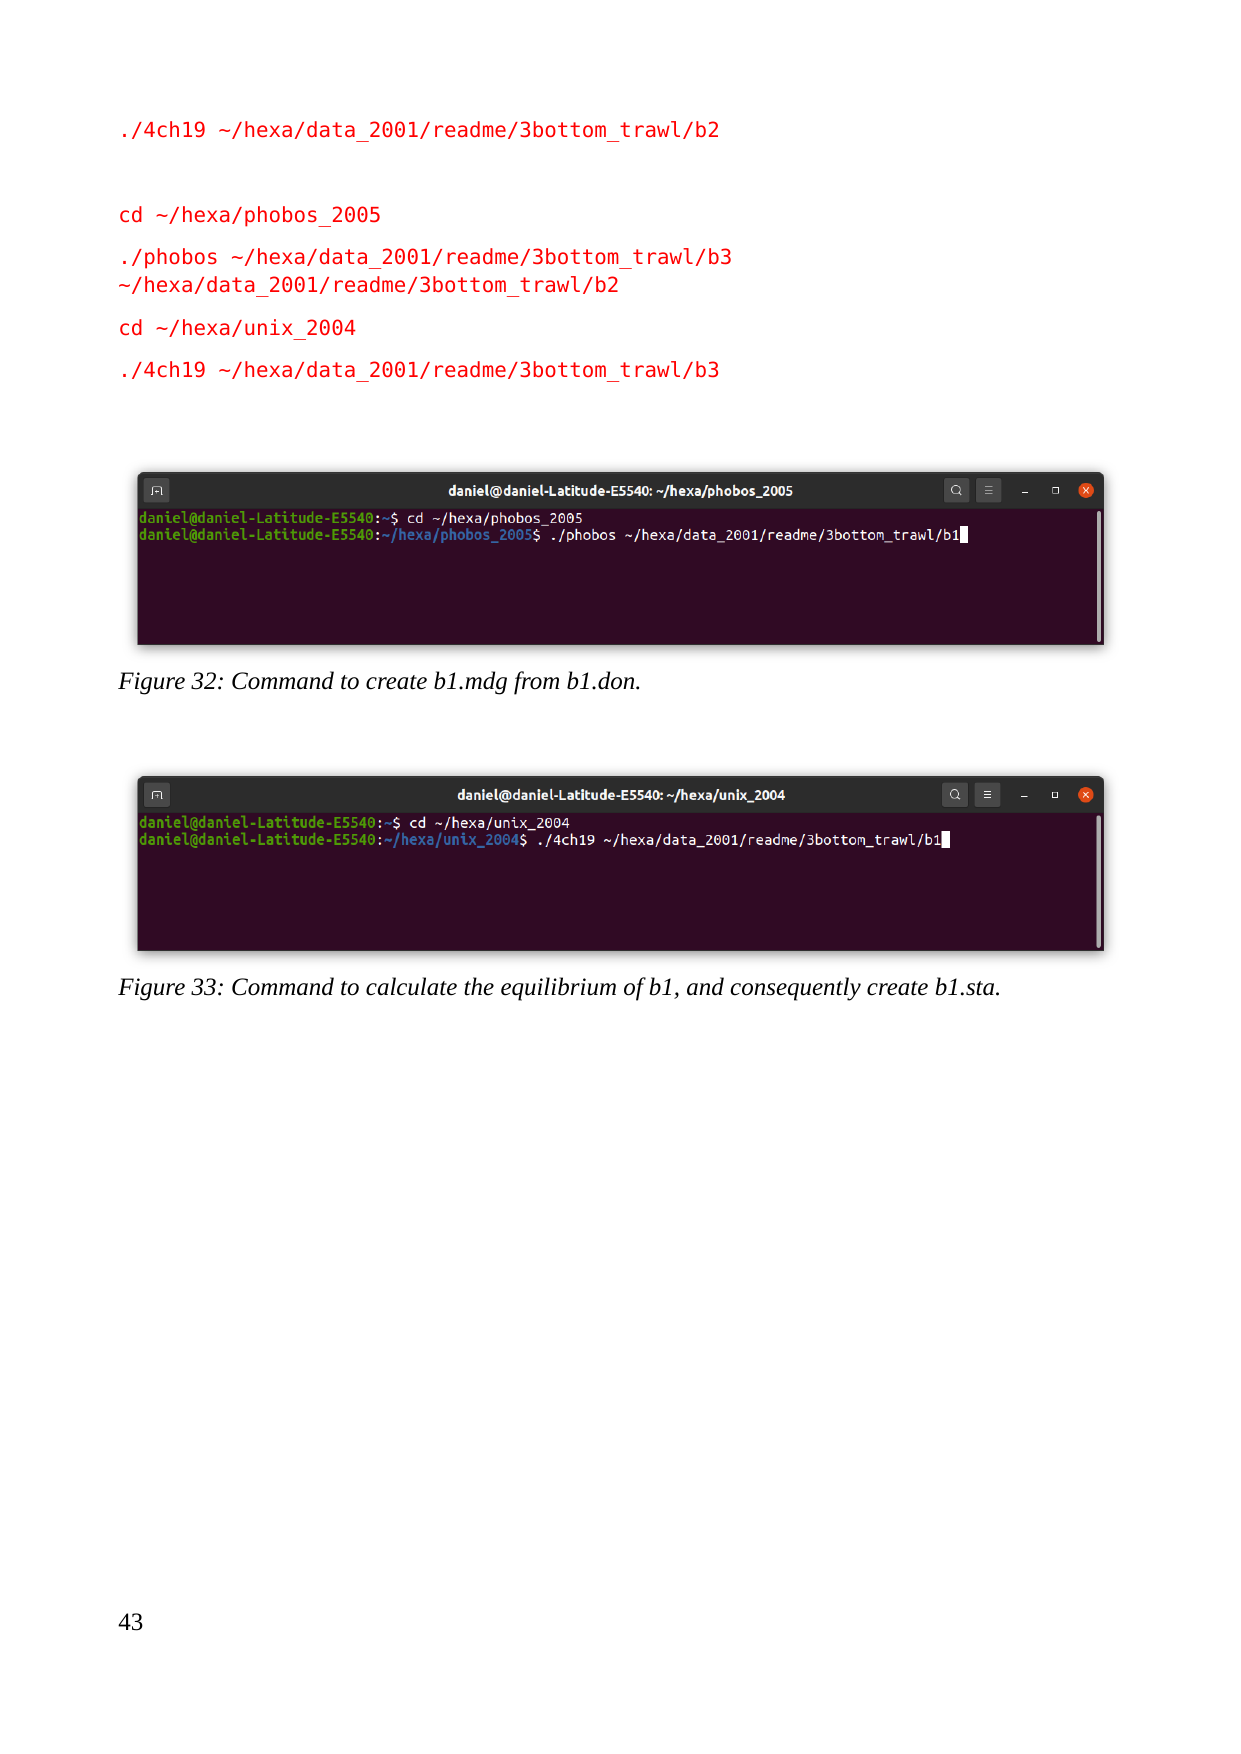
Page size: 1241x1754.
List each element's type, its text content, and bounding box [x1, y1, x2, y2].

text Figure 33: Command to calculate the equilibrium of b1, and consequently create b1.sta. [118, 972, 1122, 1001]
text Figure 32: Command to create b1.mdg from b1.don. [118, 666, 1122, 694]
picture [118, 455, 1123, 666]
text ./4ch19 ~/hexa/data_2001/readme/3bottom_trawl/b2 [118, 118, 1122, 142]
text cd ~/hexa/phobos_2005 [118, 203, 1122, 227]
text ./4ch19 ~/hexa/data_2001/readme/3bottom_trawl/b3 [118, 358, 1122, 382]
picture [118, 759, 1123, 972]
text cd ~/hexa/unix_2004 [118, 316, 1122, 340]
text ./phobos ~/hexa/data_2001/readme/3bottom_trawl/b3 ~/hexa/data_2001/readme/3bottom_trawl/b2 [118, 245, 1122, 297]
